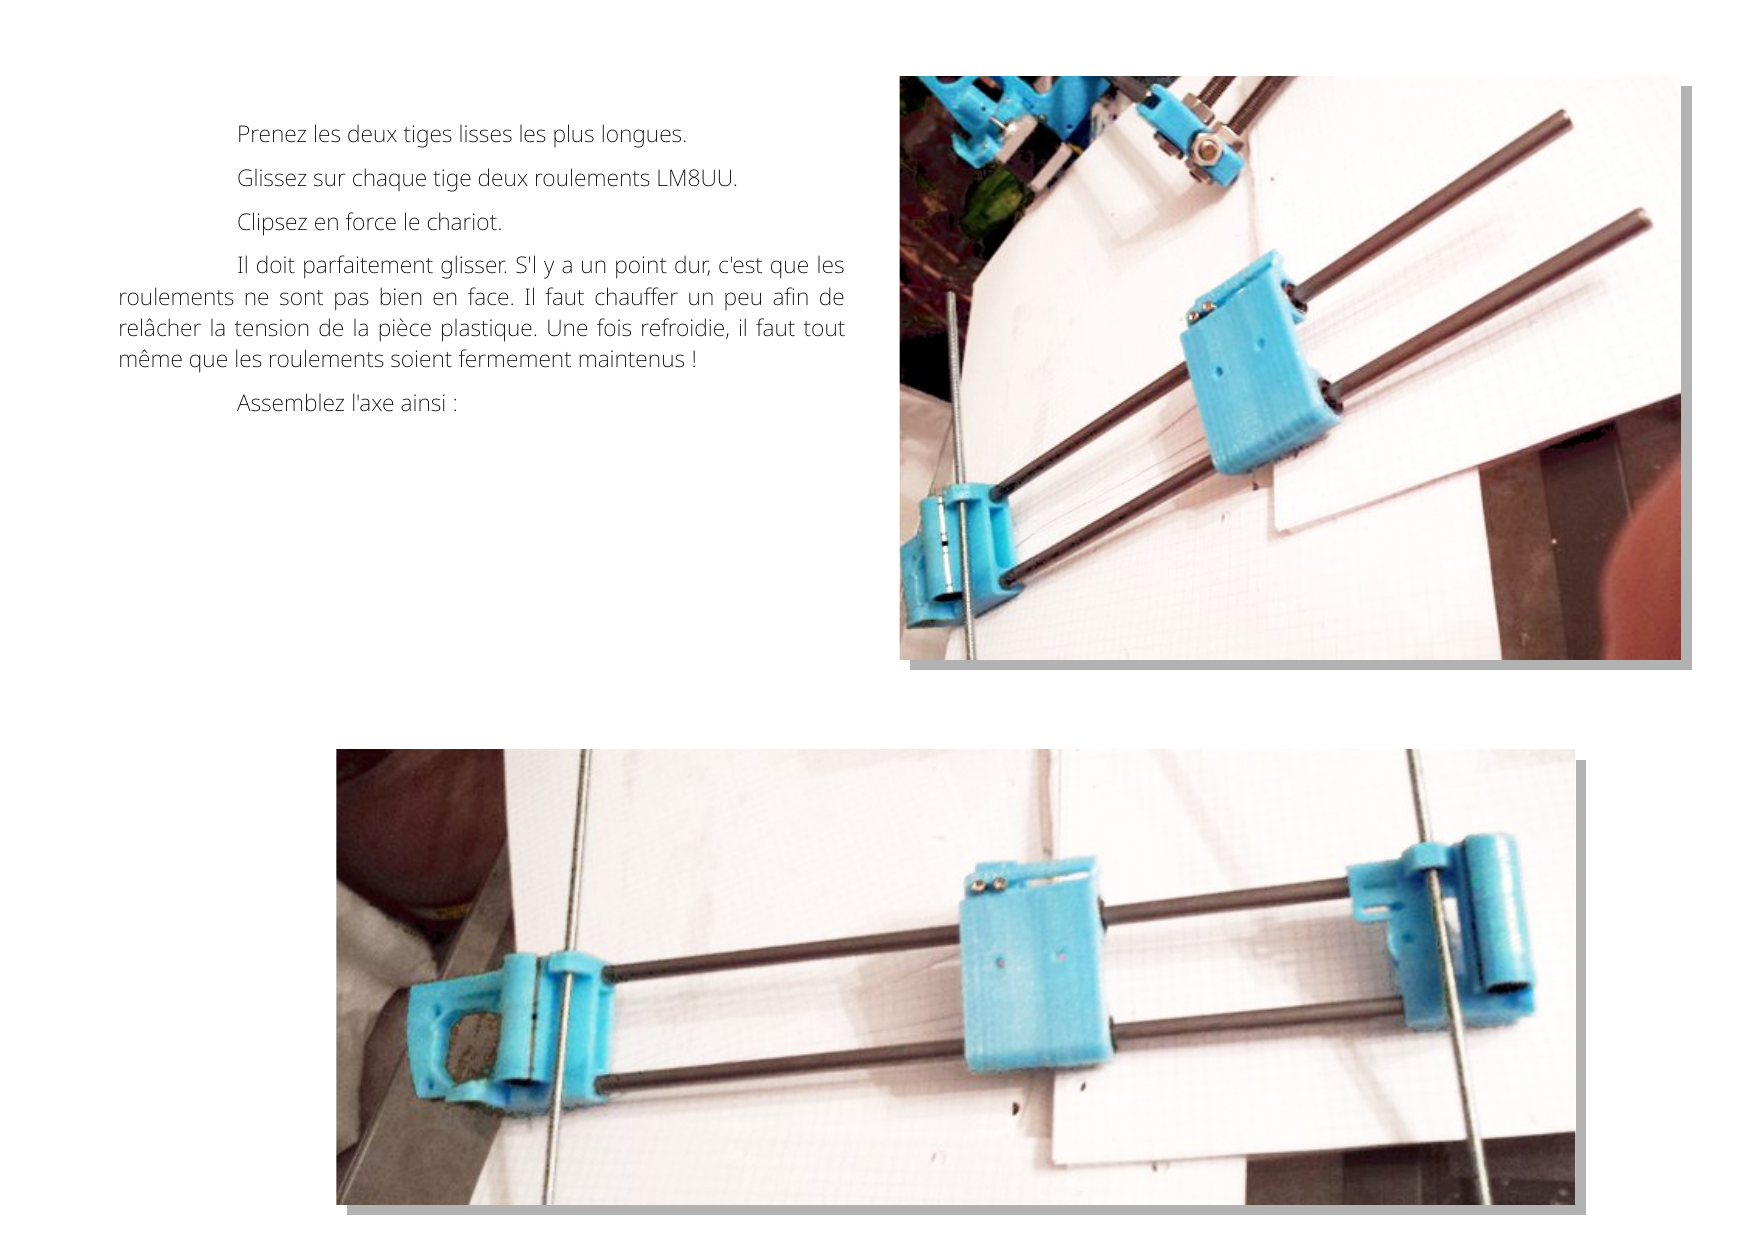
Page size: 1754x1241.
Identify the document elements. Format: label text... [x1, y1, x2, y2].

text Il doit parfaitement glisser. S'l y a un point dur, c'est que les roulements ne sont pas bien en face. Il faut chauffer un peu afin de relâcher la tension de la pièce plastique. Une fois refroidie, il faut tout même que les roulements soient fermement maintenus ! [118, 249, 899, 374]
picture [336, 749, 1576, 1205]
picture [899, 76, 1681, 660]
text Assemblez l'axe ainsi : [118, 387, 899, 418]
text Prenez les deux tiges lisses les plus longues. [118, 118, 899, 149]
text Clipsez en force le chariot. [118, 206, 899, 237]
text Glissez sur chaque tige deux roulements LM8UU. [118, 162, 899, 193]
